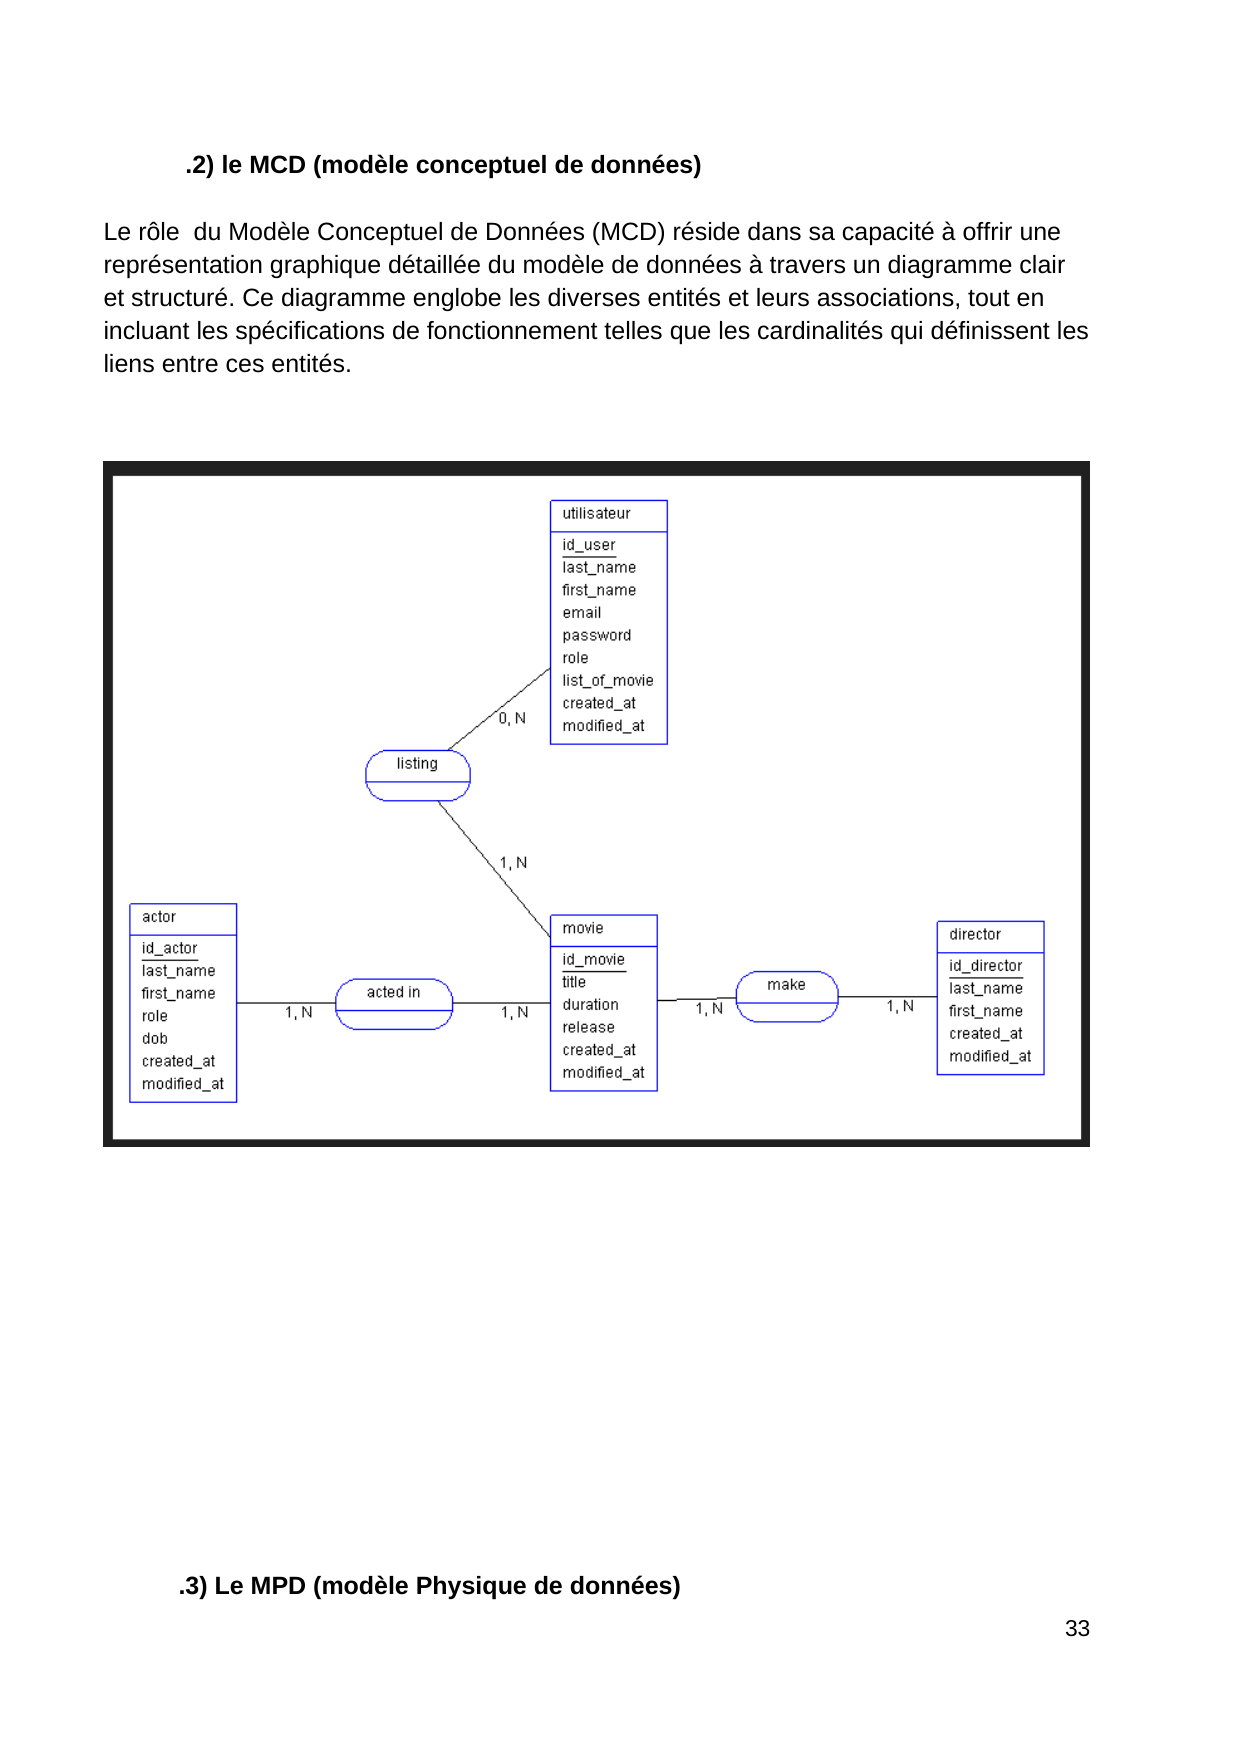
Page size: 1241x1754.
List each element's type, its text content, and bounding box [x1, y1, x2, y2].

text .2) le MCD (modèle conceptuel de données) [103, 150, 1090, 179]
text .3) Le MPD (modèle Physique de données) [103, 1571, 1090, 1599]
picture [103, 461, 1090, 1147]
text Le rôle du Modèle Conceptuel de Données (MCD) réside dans sa capacité à offrir une représentation graphique détaillée du modèle de données à travers un diagramme clair et structuré. Ce diagramme englobe les diverses entités et leurs associations, tout en incluant les spécifications de fonctionnement telles que les cardinalités qui définissent les liens entre ces entités. [103, 217, 1090, 378]
